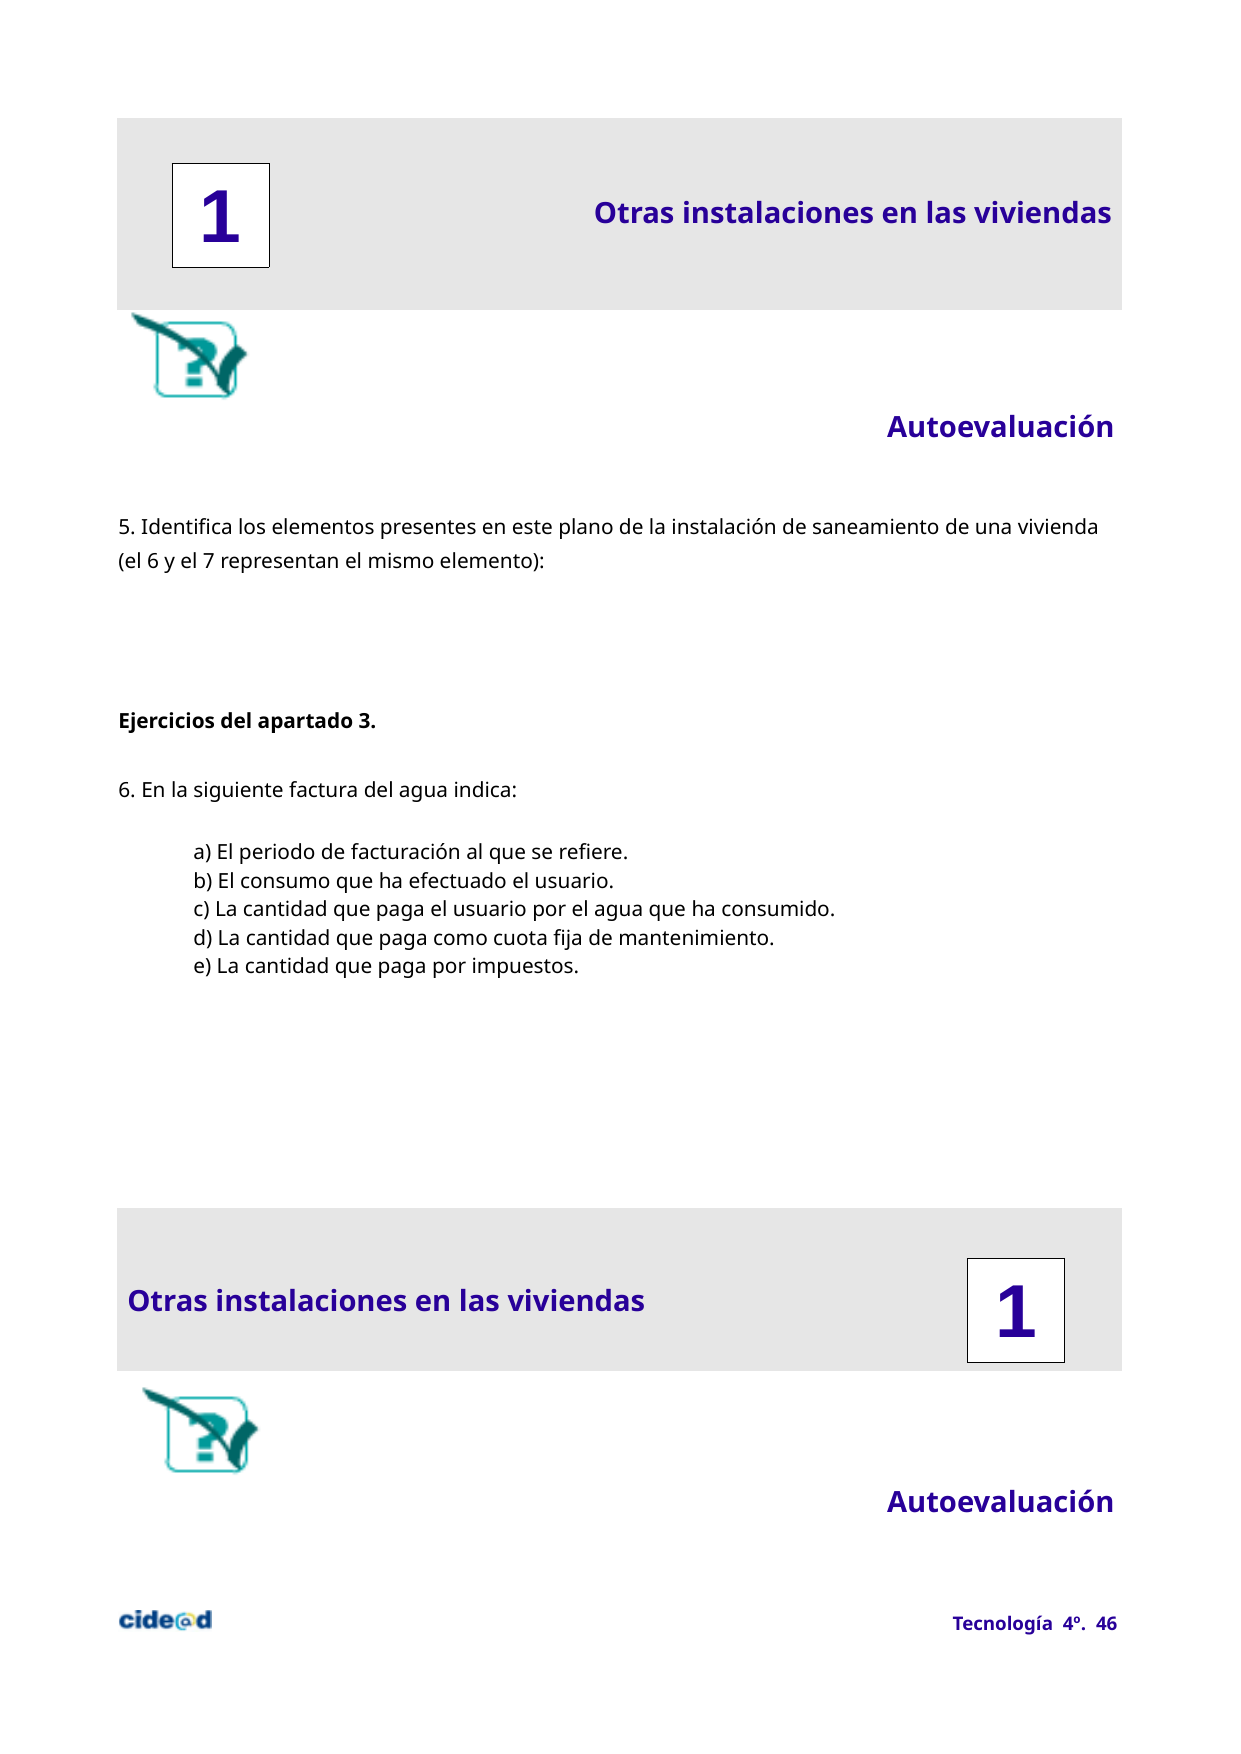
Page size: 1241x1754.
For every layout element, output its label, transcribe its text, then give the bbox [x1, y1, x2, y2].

list d) La cantidad que paga como cuota fija de mantenimiento. [156, 923, 1122, 951]
list b) El consumo que ha efectuado el usuario. [156, 866, 1122, 894]
table_header Otras instalaciones en las viviendas [117, 118, 1122, 310]
picture [141, 1386, 263, 1482]
list c) La cantidad que paga el usuario por el agua que ha consumido. [156, 894, 1122, 923]
text Ejercicios del apartado 3. [118, 707, 1122, 735]
text Autoevaluación [118, 310, 1122, 446]
text 5. Identifica los elementos presentes en este plano de la instalación de saneamiento de una vivienda (el 6 y el 7 representan el mismo elemento): [118, 512, 1122, 575]
picture [118, 1610, 212, 1632]
text 6. En la siguiente factura del agua indica: [118, 775, 1122, 803]
list e) La cantidad que paga por impuestos. [156, 951, 1122, 980]
list a) El periodo de facturación al que se refiere. [156, 837, 1122, 866]
text Autoevaluación [118, 1371, 1122, 1521]
picture [130, 311, 252, 407]
table_header Otras instalaciones en las viviendas [117, 1208, 1122, 1371]
